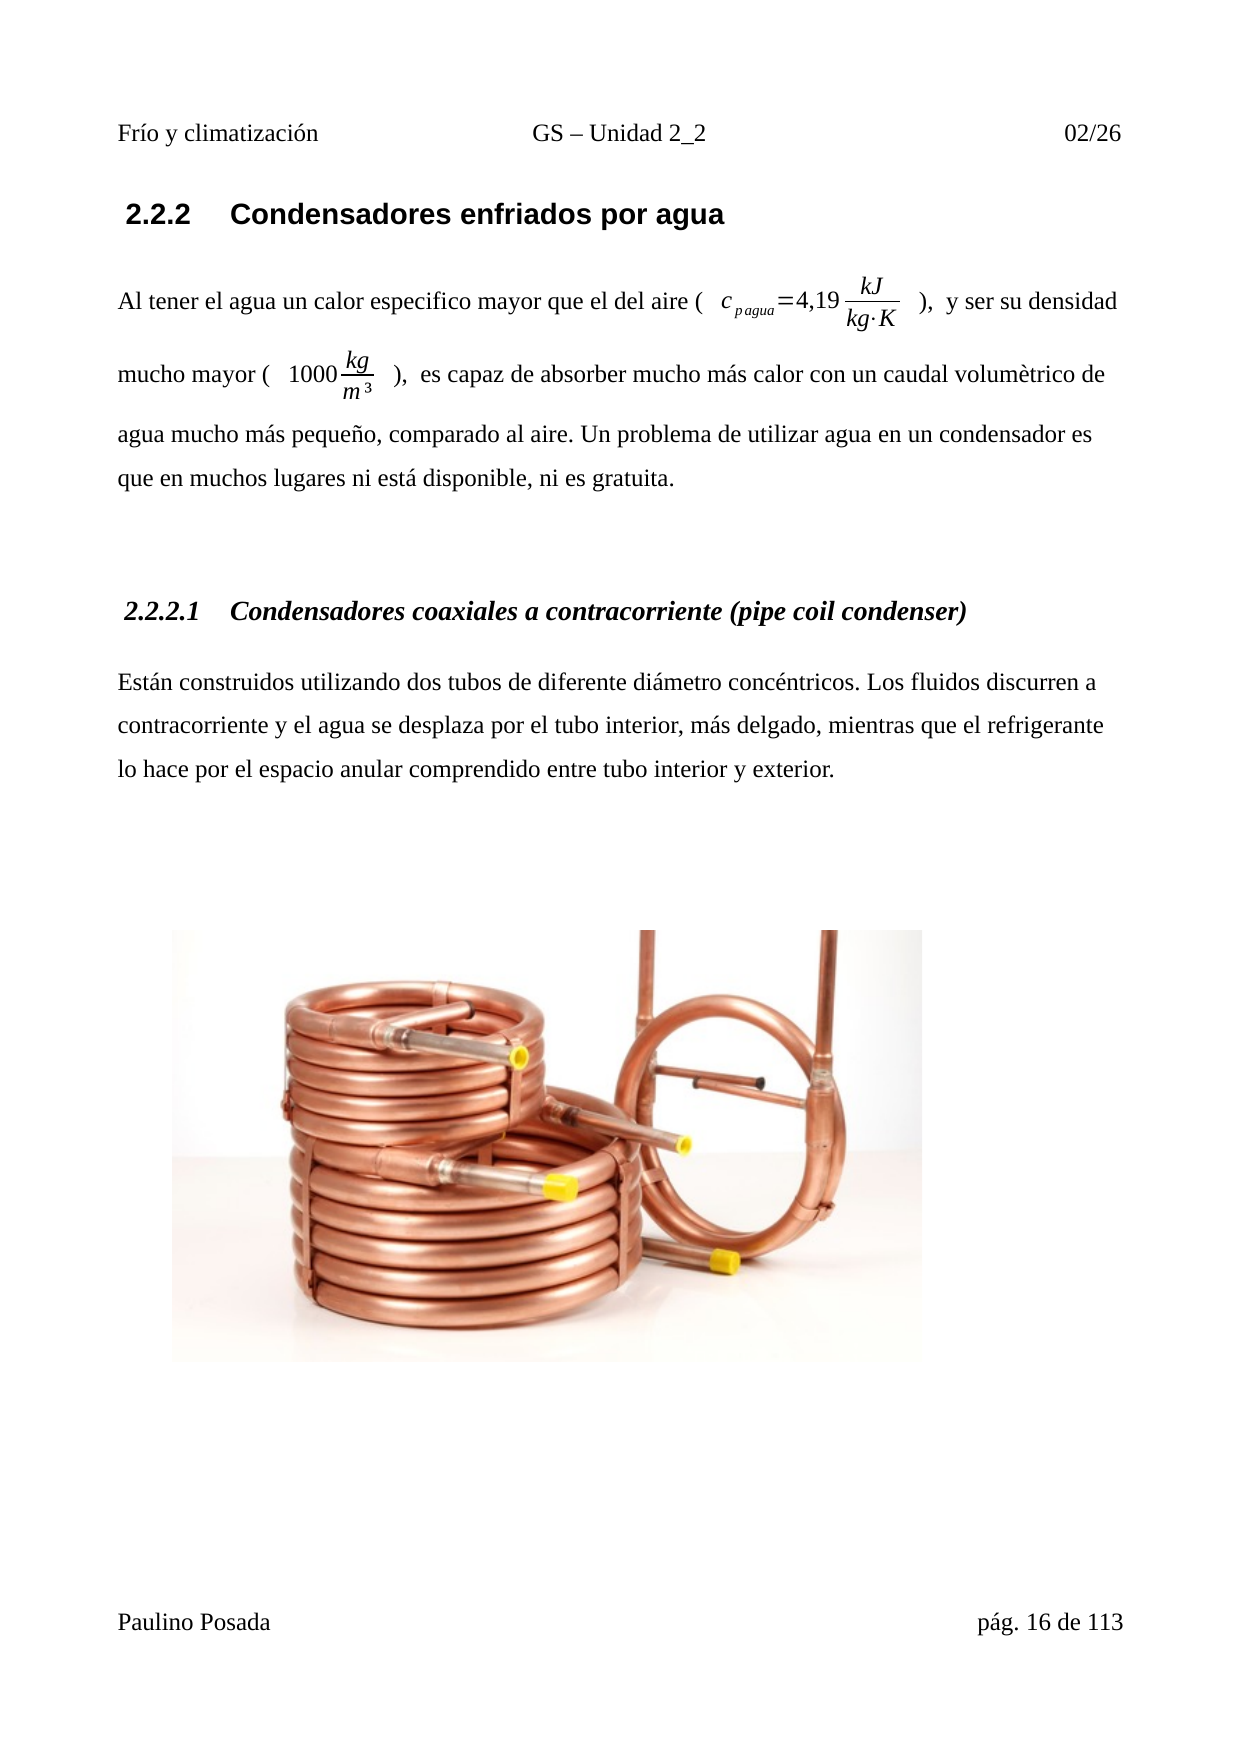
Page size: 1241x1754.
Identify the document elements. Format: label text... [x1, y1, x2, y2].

subtitle Condensadores enfriados por agua [117, 197, 1123, 231]
picture [172, 930, 923, 1362]
subtitle Condensadores coaxiales a contracorriente (pipe coil condenser) [117, 595, 1123, 627]
text Están construidos utilizando dos tubos de diferente diámetro concéntricos. Los fluidos discurren a contracorriente y el agua se desplaza por el tubo interior, más delgado, mientras que el refrigerante lo hace por el espacio anular comprendido entre tubo interior y exterior. [117, 667, 1123, 782]
text Al tener el agua un calor especifico mayor que el del aire (), y ser su densidad mucho mayor (), es capaz de absorber mucho más calor con un caudal volumètrico de agua mucho más pequeño, comparado al aire. Un problema de utilizar agua en un condensador es que en muchos lugares ni está disponible, ni es gratuita. [117, 273, 1123, 491]
